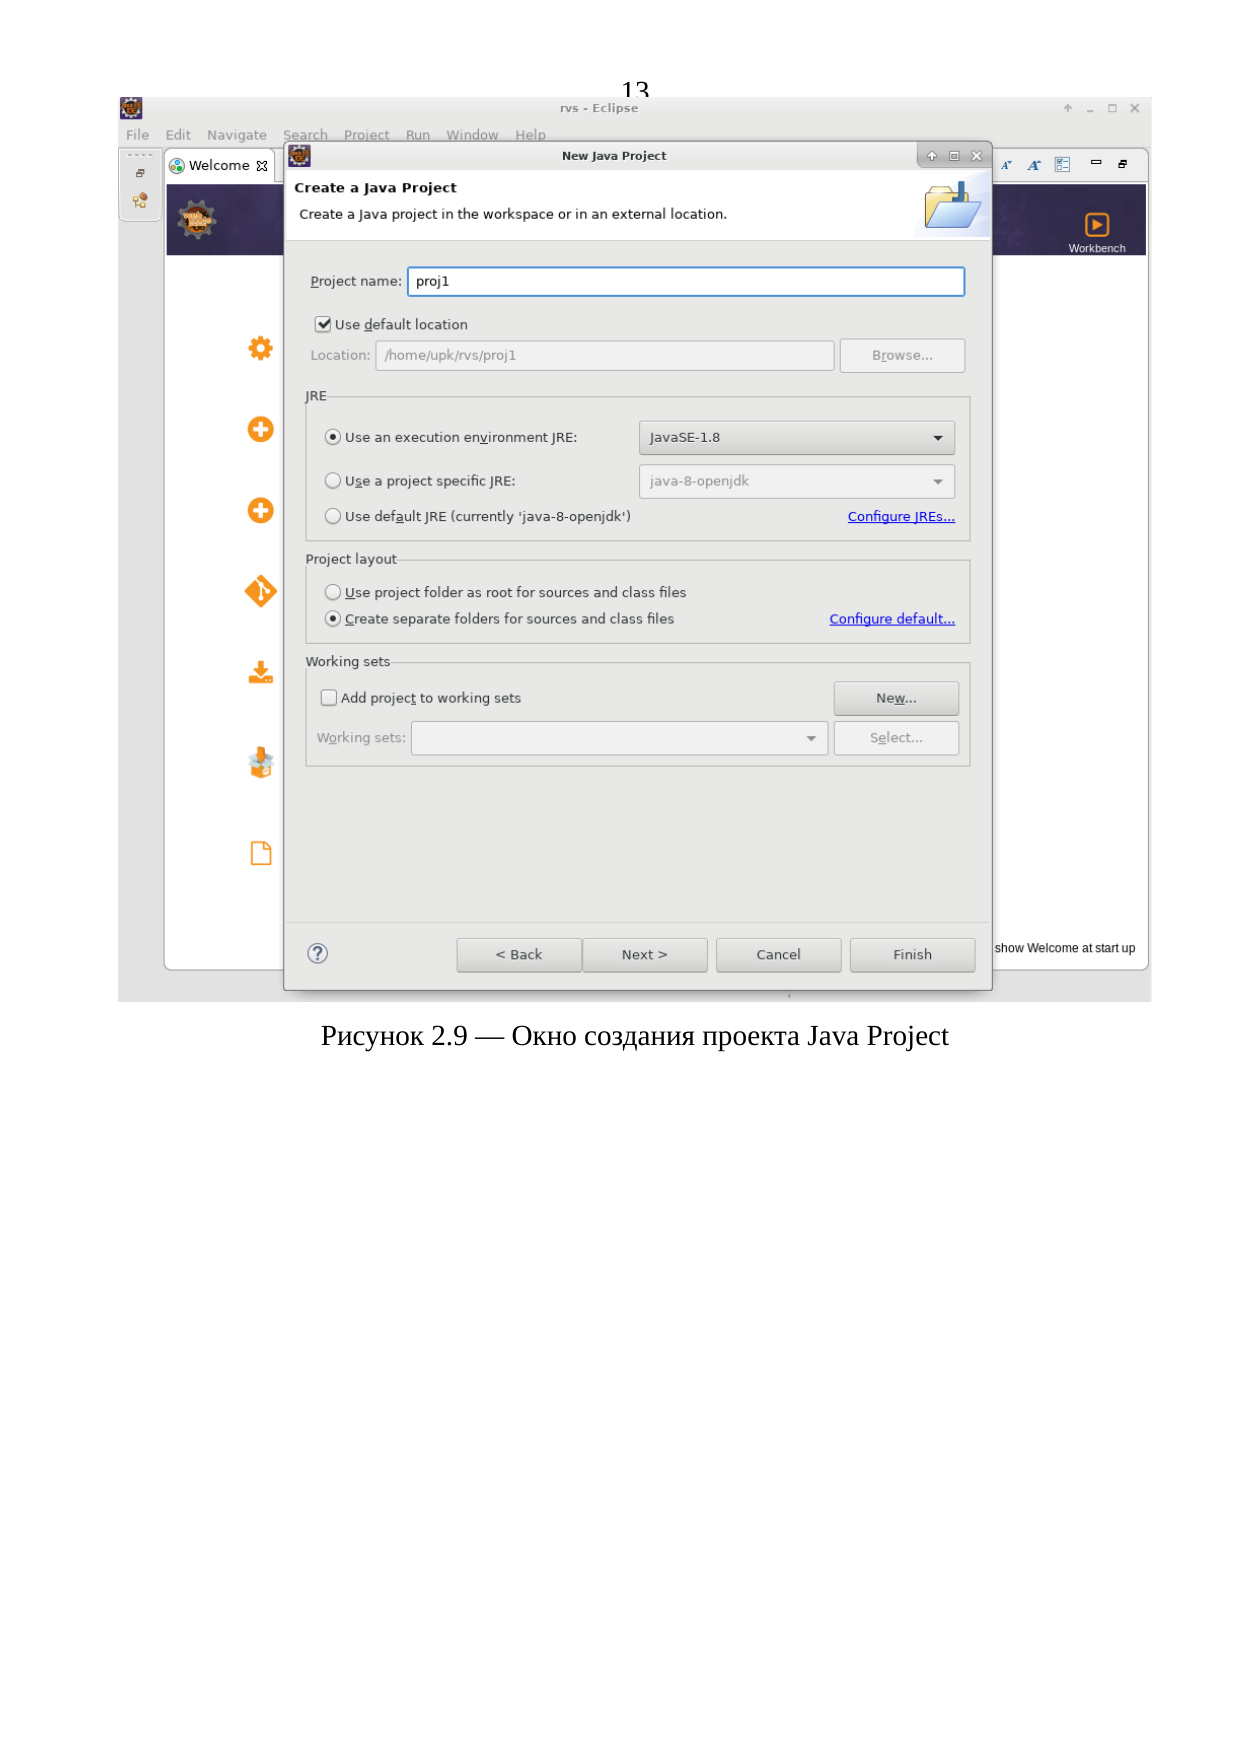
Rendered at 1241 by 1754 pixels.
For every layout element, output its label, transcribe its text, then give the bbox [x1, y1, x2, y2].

text Рисунок 2.9 — Окно создания проекта Java Project [118, 1002, 1152, 1052]
picture [118, 97, 1152, 1002]
